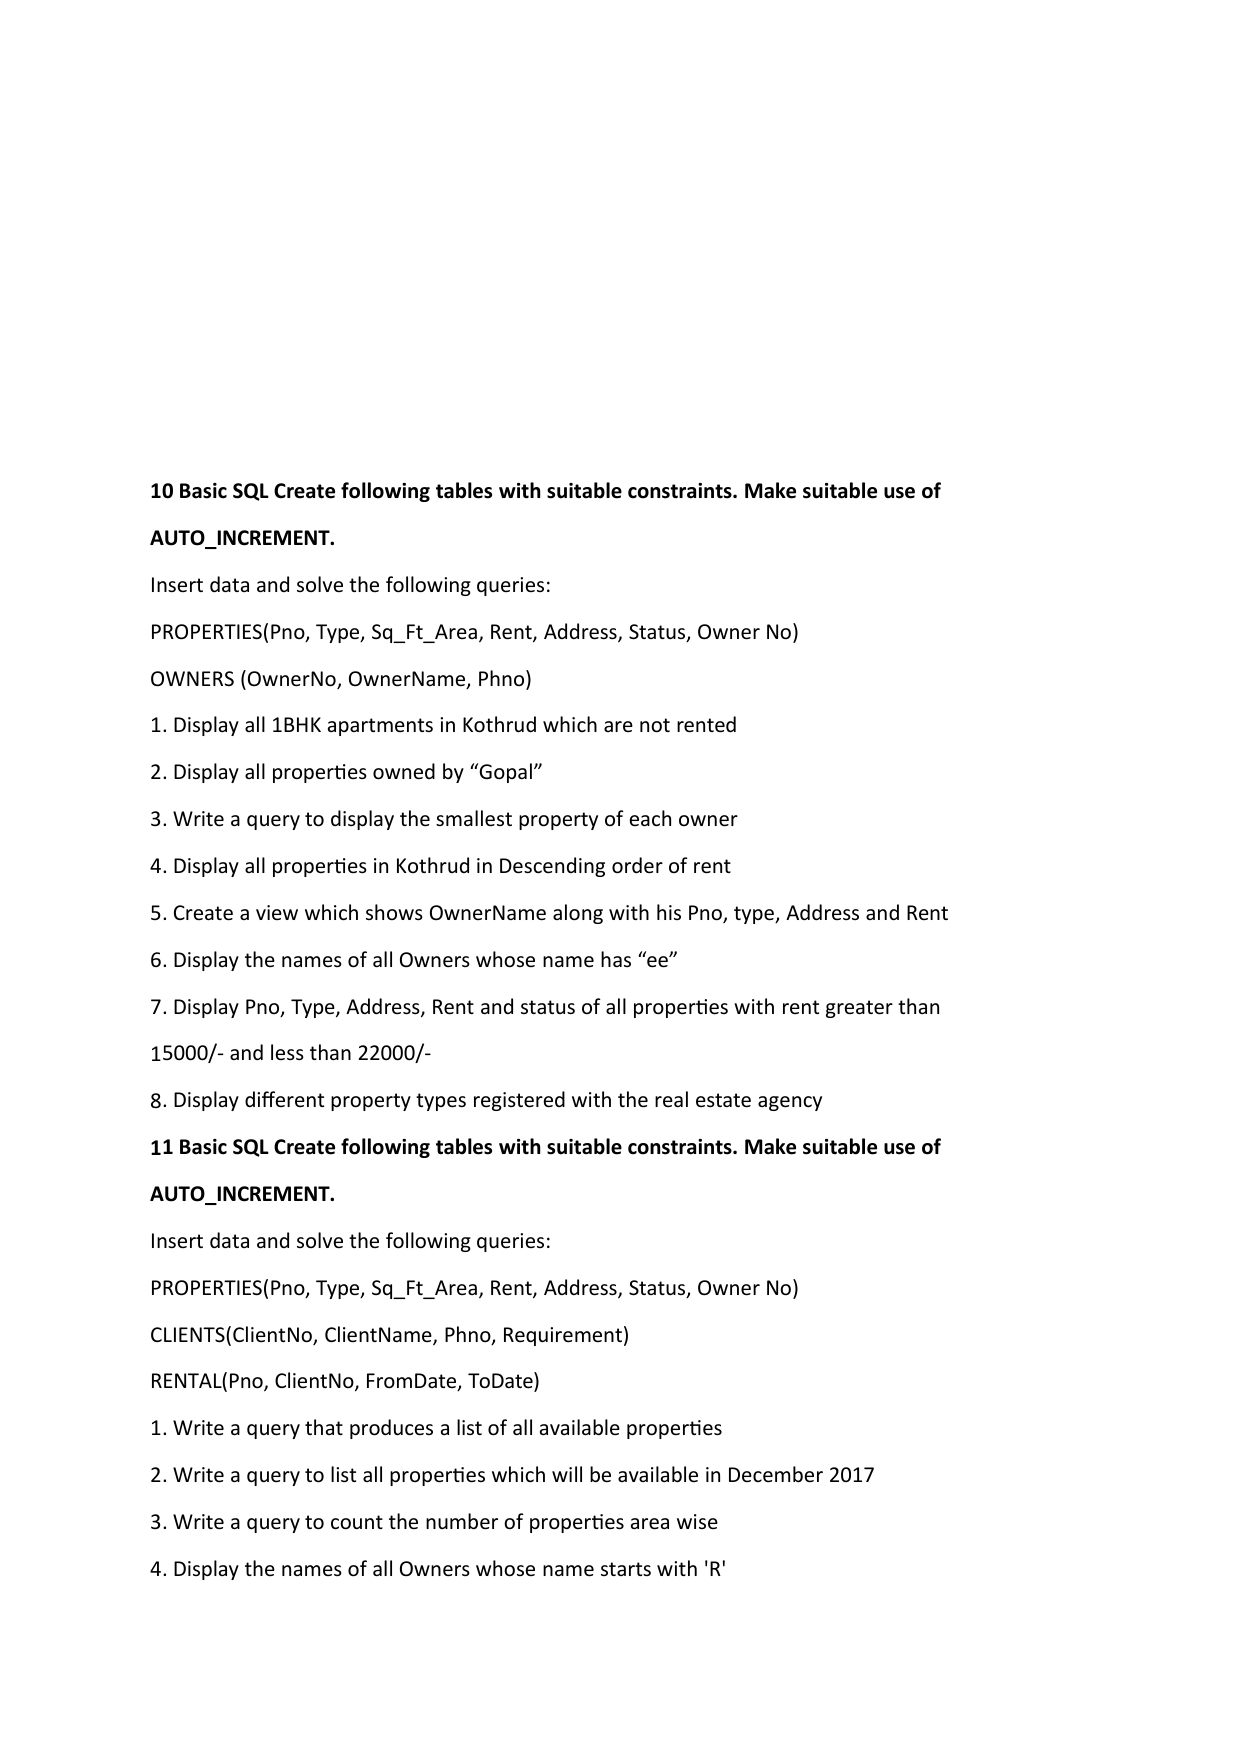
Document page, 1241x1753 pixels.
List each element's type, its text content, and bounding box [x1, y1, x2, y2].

text CLIENTS(ClientNo, ClientName, Phno, Requirement) [150, 1320, 823, 1348]
text 1 [150, 710, 162, 738]
text 1 [150, 476, 162, 504]
text 2 [150, 757, 162, 785]
text Insert data and solve the following queries: [150, 1226, 823, 1254]
text . Display all properꢁes owned by “Gopal” [162, 757, 762, 785]
text RENTAL(Pno, ClientNo, FromDate, ToDate) [150, 1366, 823, 1394]
text 6 [150, 945, 162, 973]
text 1 [150, 1039, 187, 1067]
text . Display the names of all Owners whose name starts with 'R' [162, 1554, 899, 1582]
text 5 [150, 898, 162, 926]
text . Create a view which shows OwnerName along with his Pno, type, Address and Rent [162, 898, 972, 926]
text AUTO_INCREMENT. [150, 1179, 364, 1207]
text 5000/- and less than 22000/- [162, 1038, 963, 1066]
text . Display Pno, Type, Address, Rent and status of all properꢁes with rent greater than [162, 992, 963, 1020]
text . Write a query to list all properꢁes which will be available in December 2017 [162, 1460, 899, 1488]
text 1 [150, 1413, 162, 1441]
text 1 Basic SQL Create following tables with suitable constraints. Make suitable use of [162, 1132, 964, 1160]
text . Write a query to display the smallest property of each owner [162, 804, 972, 832]
text Insert data and solve the following queries: [150, 570, 823, 598]
text 4 [150, 851, 162, 879]
text AUTO_INCREMENT. [150, 523, 364, 551]
text 7 [150, 992, 162, 1020]
text . Display the names of all Owners whose name has “ee” [162, 945, 972, 973]
text 3 [150, 804, 162, 832]
text PROPERTIES(Pno, Type, Sq_Ft_Area, Rent, Address, Status, Owner No) [150, 1273, 823, 1301]
text 1 [150, 1133, 187, 1161]
text . Write a query to count the number of properꢁes area wise [162, 1507, 899, 1535]
text 8 [150, 1086, 187, 1114]
text . Display all properꢁes in Kothrud in Descending order of rent [162, 851, 972, 879]
text 2 [150, 1460, 162, 1488]
text . Write a query that produces a list of all available properꢁes [162, 1413, 899, 1441]
text . Display diﬀerent property types registered with the real estate agency [162, 1085, 964, 1113]
text . Display all 1BHK apartments in Kothrud which are not rented [162, 710, 762, 738]
text OWNERS (OwnerNo, OwnerName, Phno) [150, 664, 823, 692]
text 3 [150, 1507, 162, 1535]
text PROPERTIES(Pno, Type, Sq_Ft_Area, Rent, Address, Status, Owner No) [150, 617, 823, 645]
text 4 [150, 1554, 162, 1582]
text 0 Basic SQL Create following tables with suitable constraints. Make suitable use of [162, 476, 964, 504]
